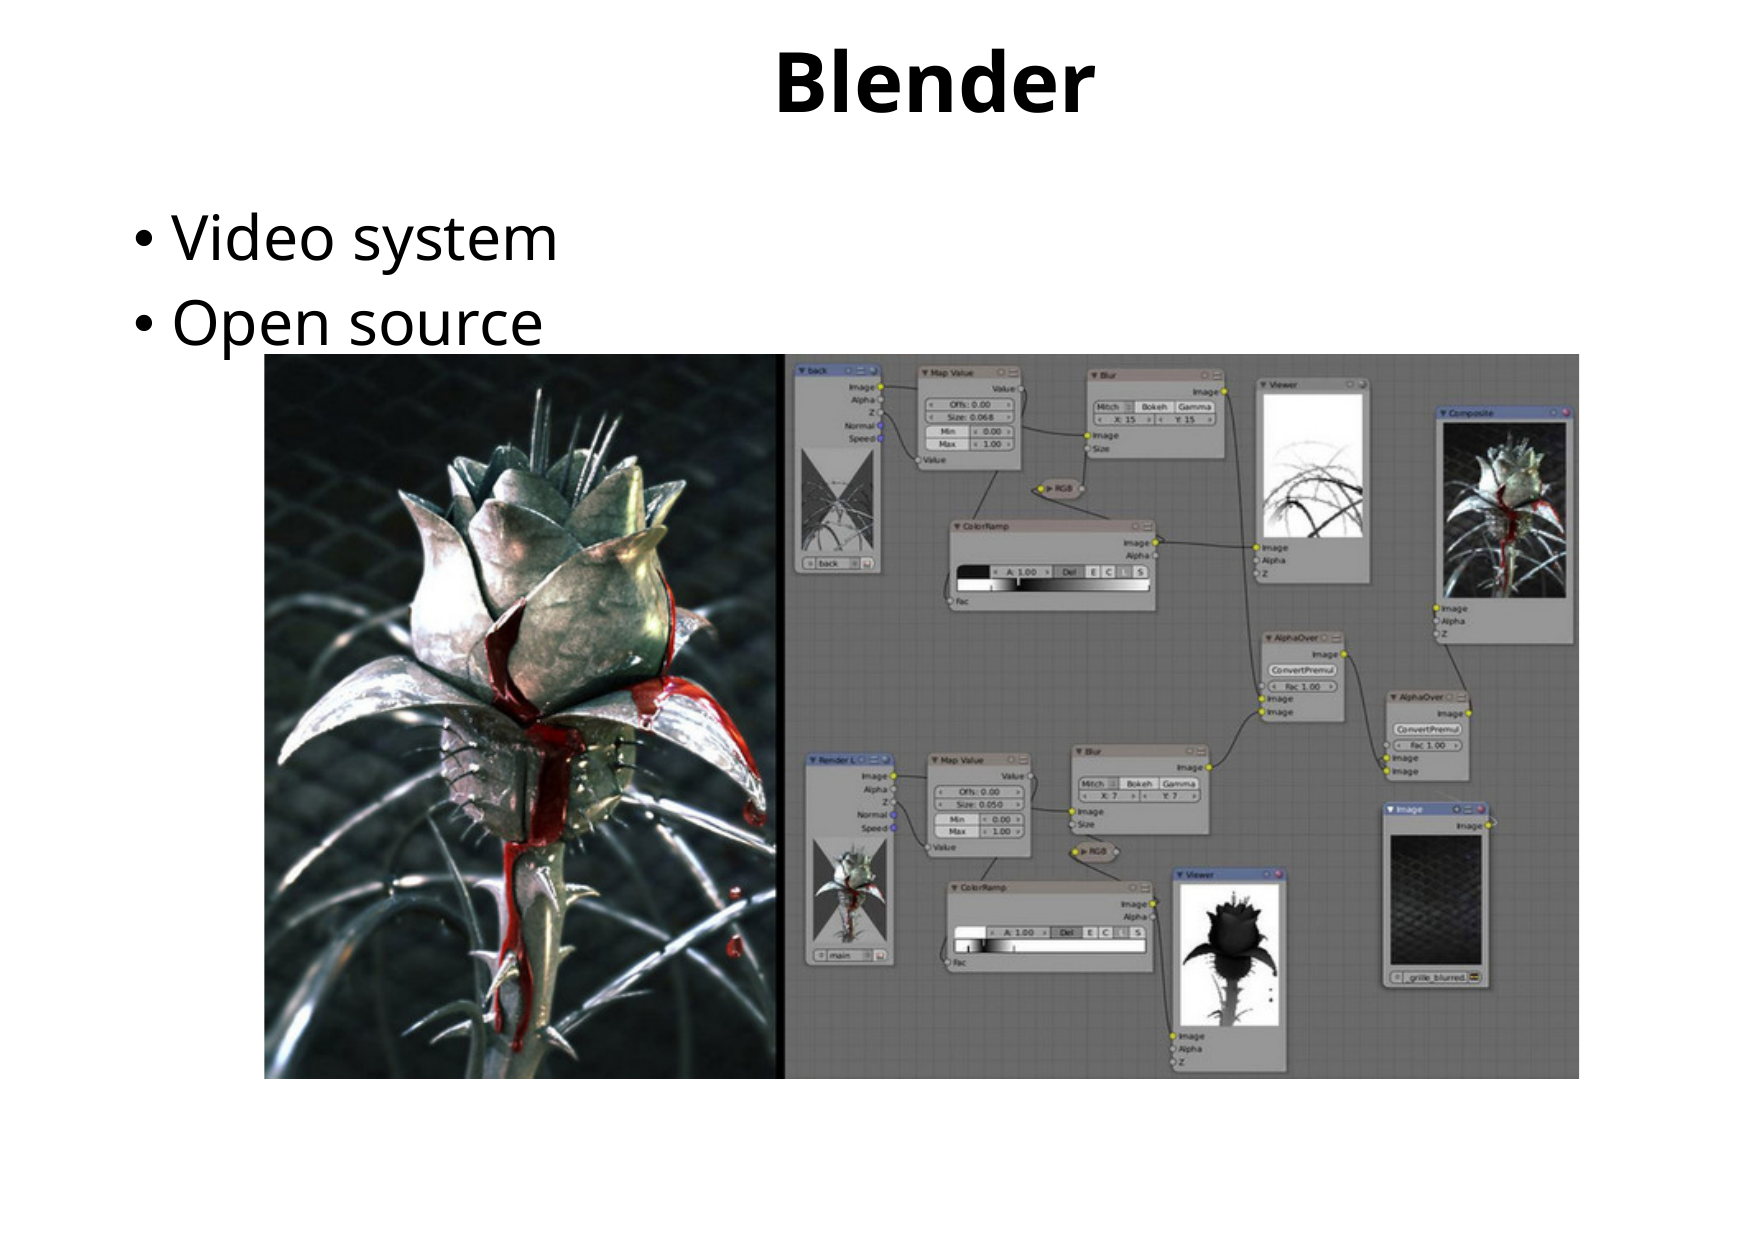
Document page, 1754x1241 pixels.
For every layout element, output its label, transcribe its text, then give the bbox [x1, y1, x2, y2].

list Video system [133, 194, 1699, 279]
picture [264, 354, 1580, 1079]
list Blender [133, 23, 1699, 137]
list Open source [133, 279, 1699, 364]
